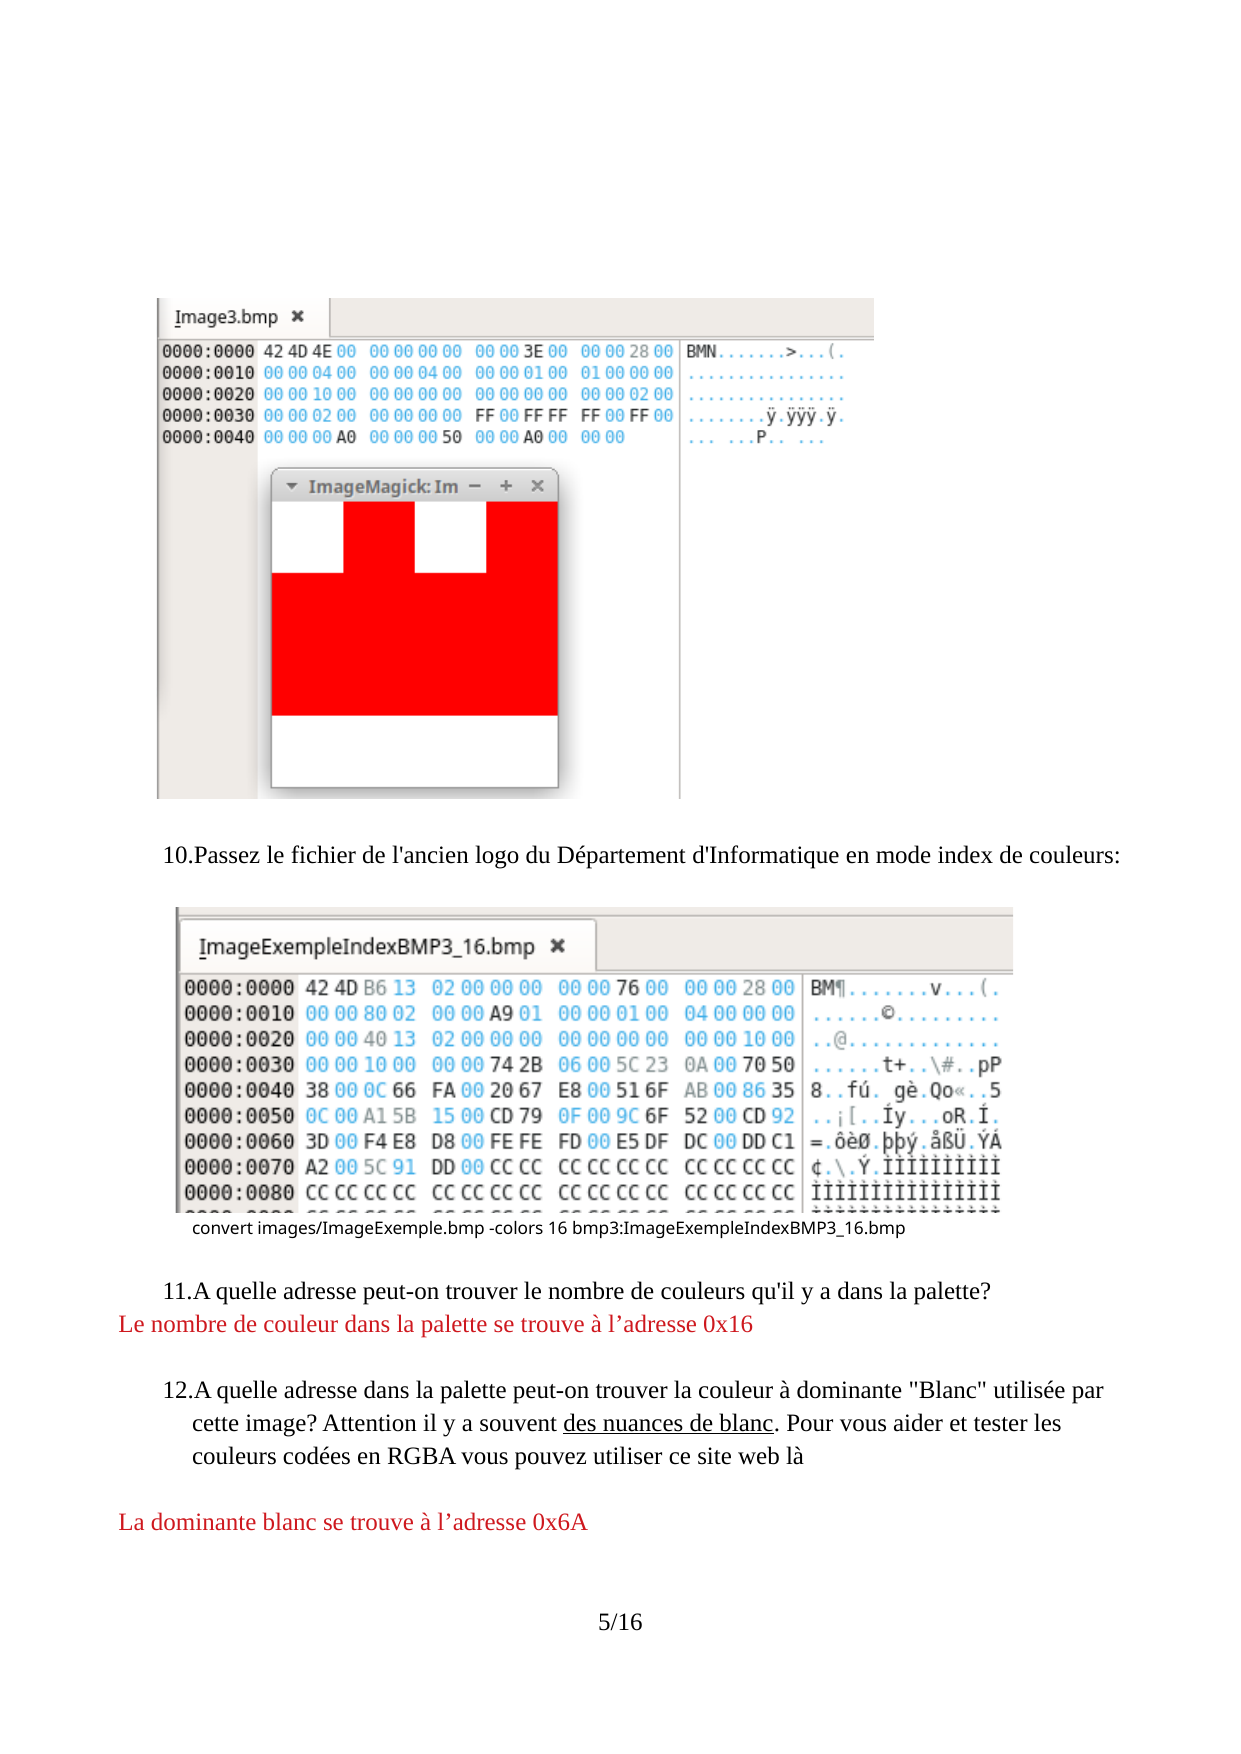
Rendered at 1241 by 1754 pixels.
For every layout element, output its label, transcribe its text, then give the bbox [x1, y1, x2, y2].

list Passez le fichier de l'ancien logo du Département d'Informatique en mode index de couleurs: [162, 840, 1122, 869]
list A quelle adresse peut-on trouver le nombre de couleurs qu'il y a dans la palette? [162, 1276, 1122, 1304]
list convert images/ImageExemple.bmp -colors 16 bmp3:ImageExempleIndexBMP3_16.bmp [162, 887, 1122, 1239]
picture [567, 907, 1014, 1208]
text La dominante blanc se trouve à l’adresse 0x6A [118, 1507, 1122, 1536]
text Le nombre de couleur dans la palette se trouve à l’adresse 0x16 [118, 1309, 1122, 1338]
picture [506, 298, 874, 799]
list A quelle adresse dans la palette peut-on trouver la couleur à dominante "Blanc" utilisée par cette image? Attention il y a souvent des nuances de blanc. Pour vous aider et tester les couleurs codées en RGBA vous pouvez utiliser ce site web là [162, 1375, 1122, 1470]
